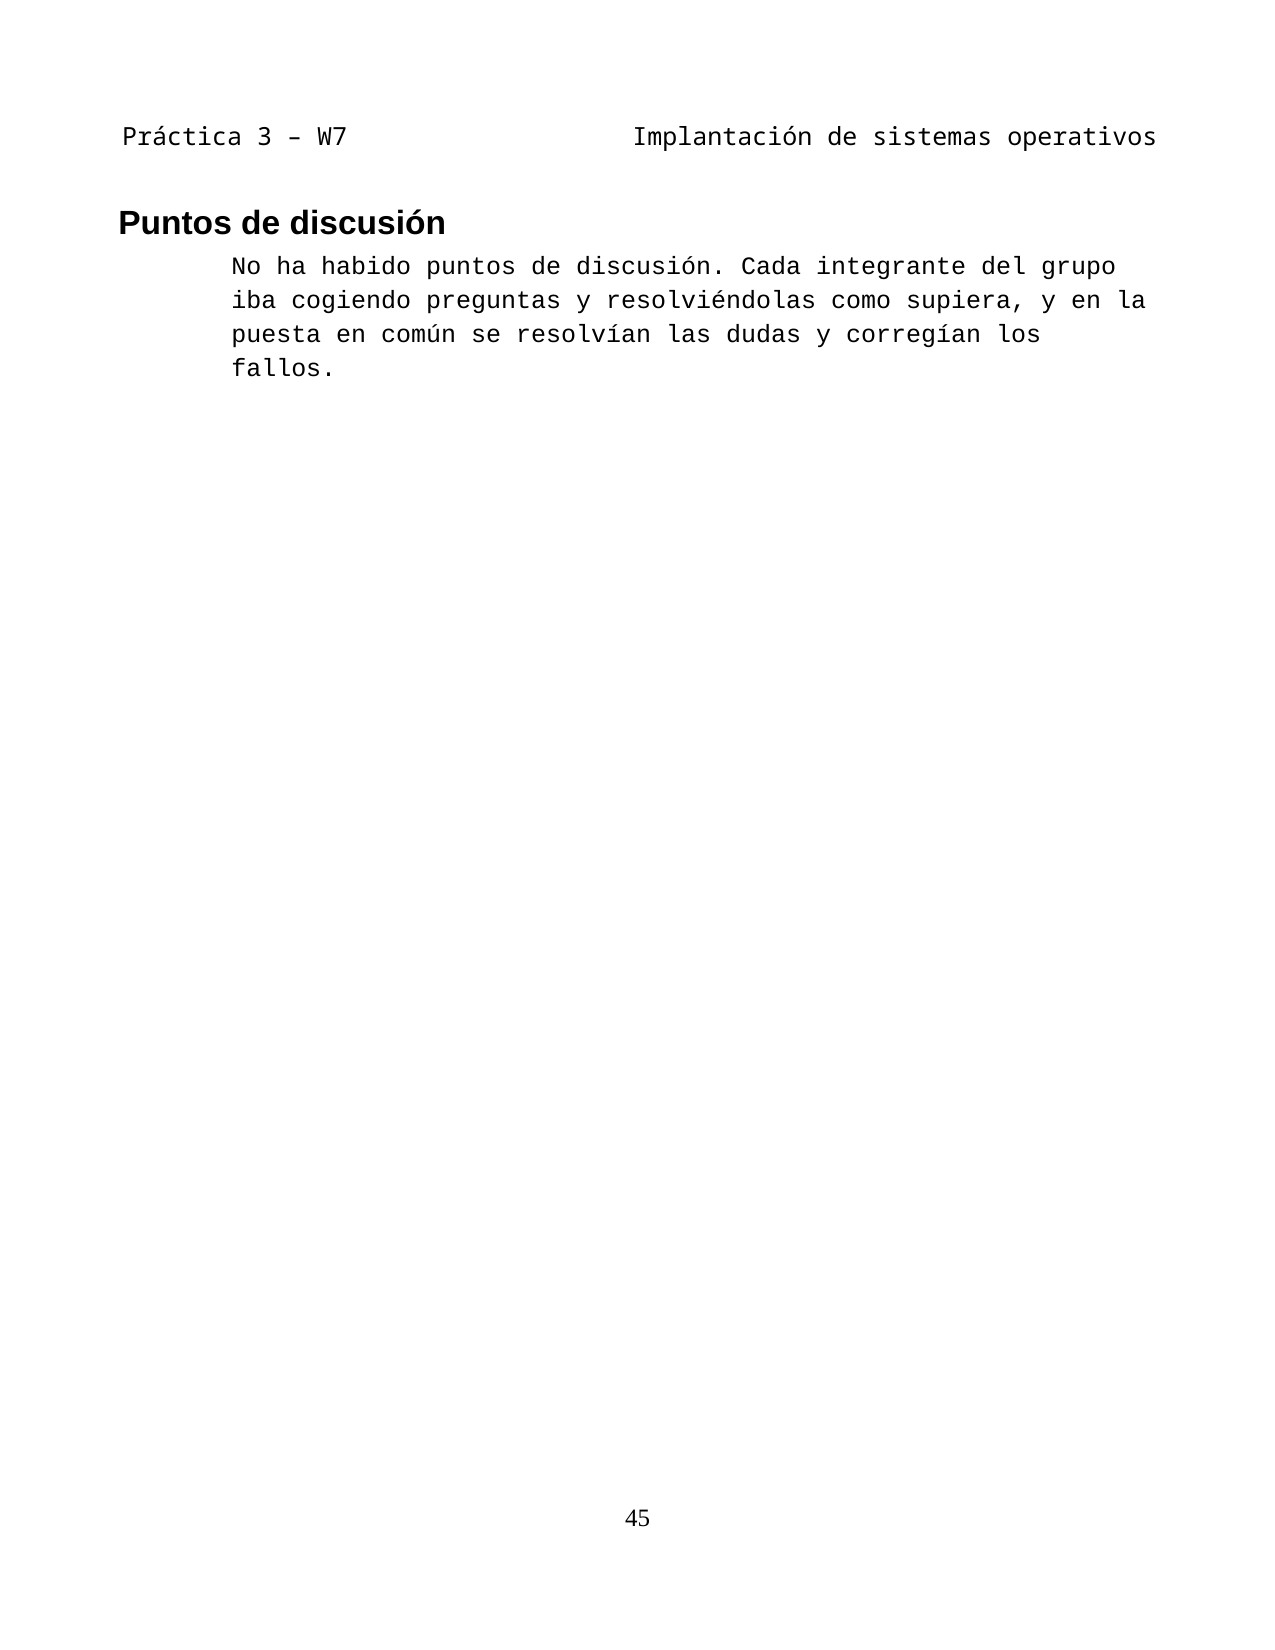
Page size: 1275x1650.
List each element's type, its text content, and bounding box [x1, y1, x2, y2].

text No ha habido puntos de discusión. Cada integrante del grupo iba cogiendo preguntas y resolviéndolas como supiera, y en la puesta en común se resolvían las dudas y corregían los fallos. [231, 254, 1157, 384]
text Puntos de discusión [118, 202, 1157, 241]
